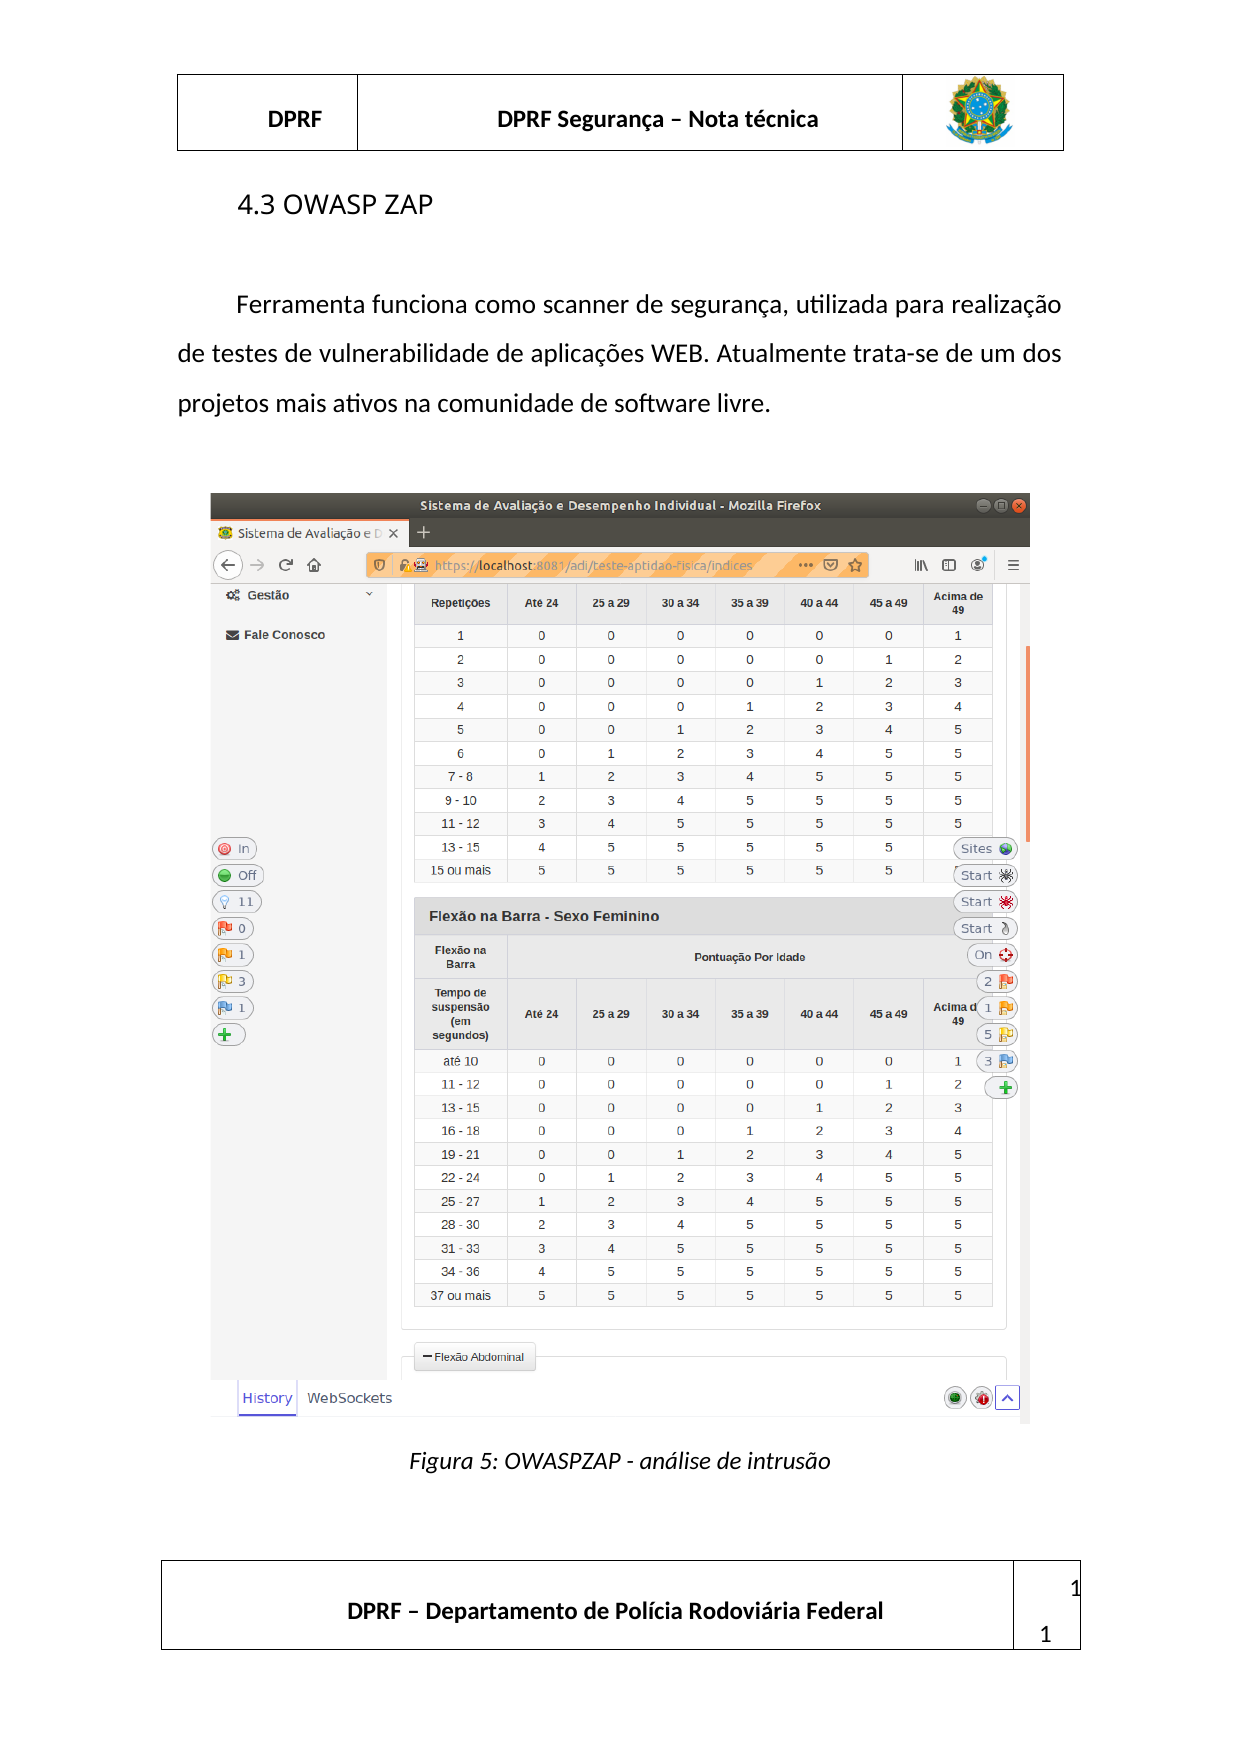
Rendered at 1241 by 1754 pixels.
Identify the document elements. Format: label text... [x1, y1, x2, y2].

subtitle 4.3 OWASP ZAP [177, 186, 237, 223]
text Ferramenta funciona como scanner de segurança, utilizada para realização de testes de vulnerabilidade de aplicações WEB. Atualmente trata-se de um dos projetos mais ativos na comunidade de software livre. [177, 369, 1063, 419]
picture [210, 493, 1030, 1424]
text Ferramenta funciona como scanner de segurança, utilizada para realização de testes de vulnerabilidade de aplicações WEB. Atualmente trata-se de um dos projetos mais ativos na comunidade de software livre. [177, 287, 1063, 336]
picture [944, 75, 1020, 149]
text Figura 5: OWASPZAP - análise de intrusão [211, 1424, 1030, 1476]
subtitle 4.3 OWASP ZAP [434, 186, 1063, 223]
